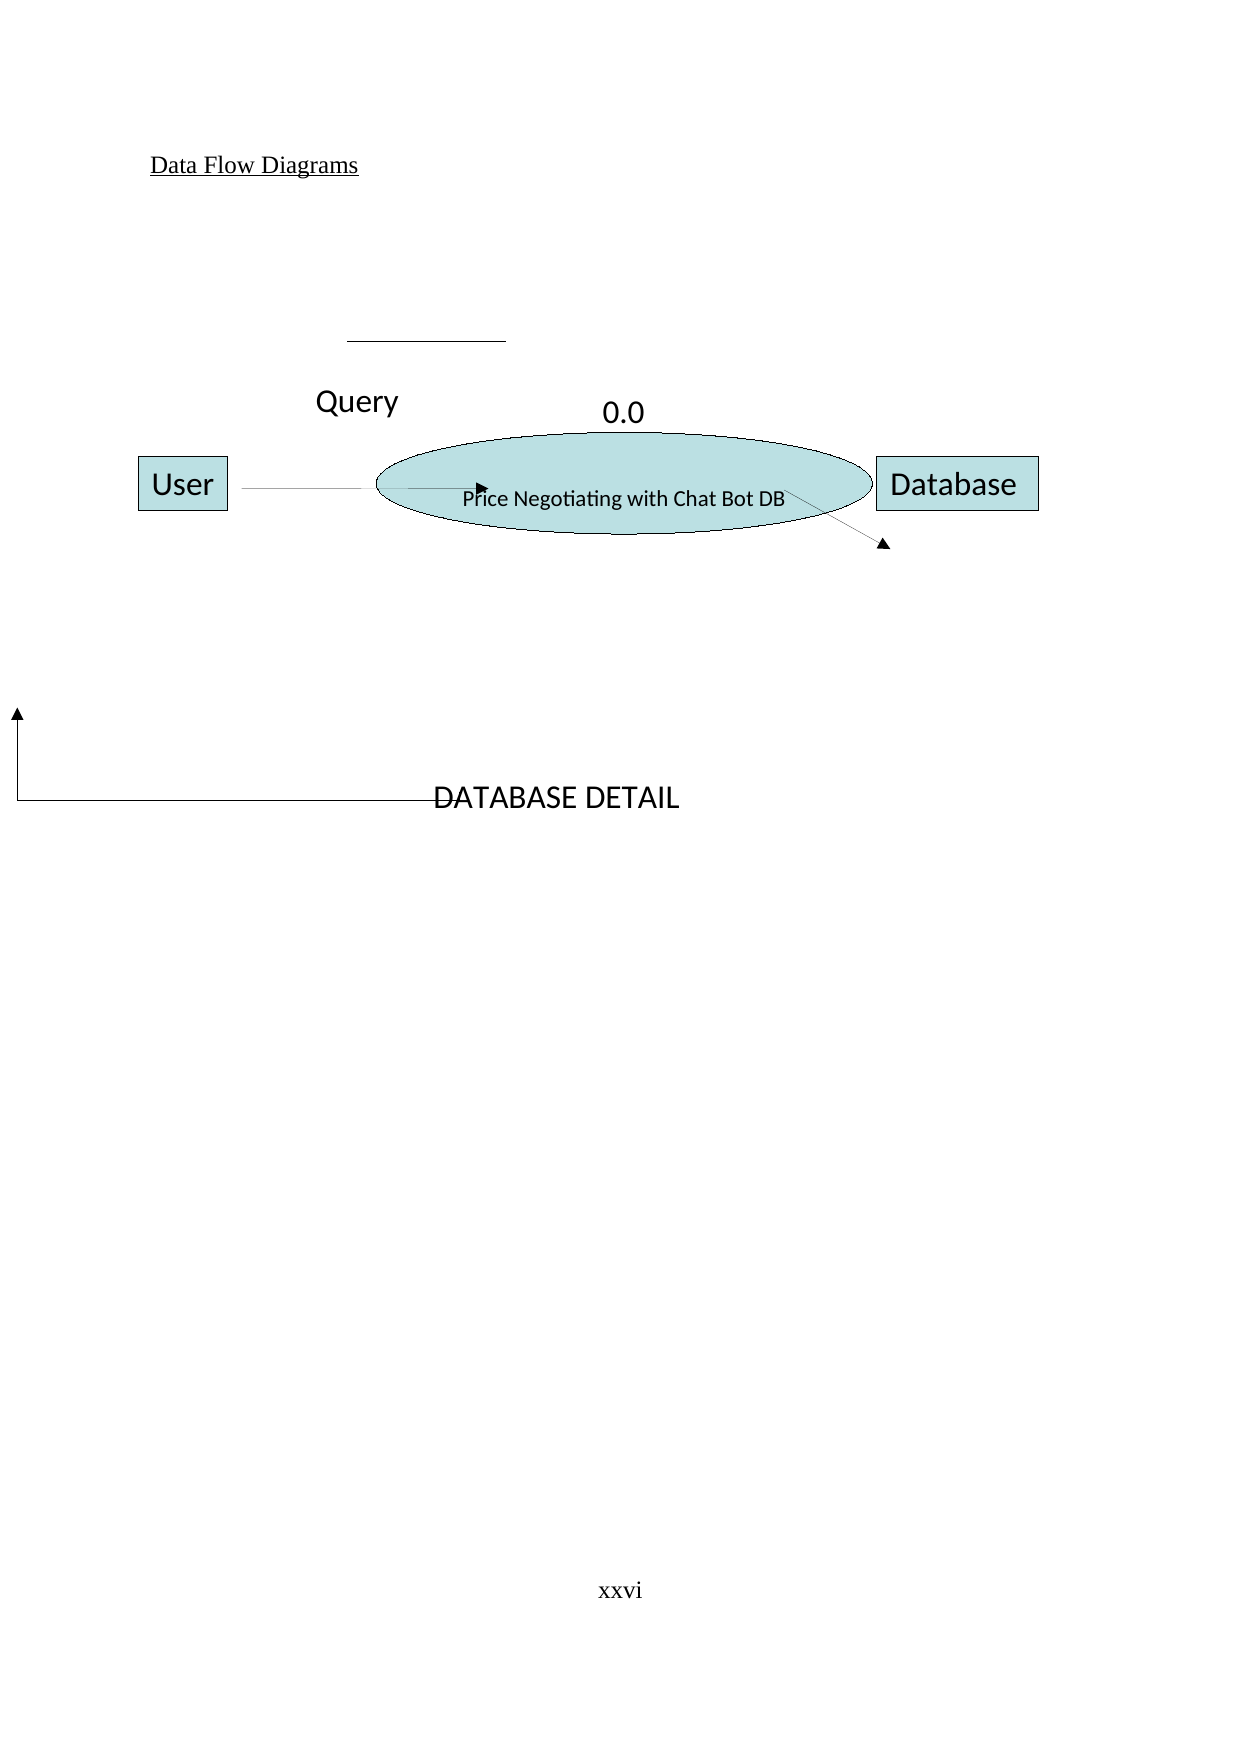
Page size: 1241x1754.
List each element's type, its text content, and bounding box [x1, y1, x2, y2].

text Data Flow Diagrams [150, 150, 1090, 179]
